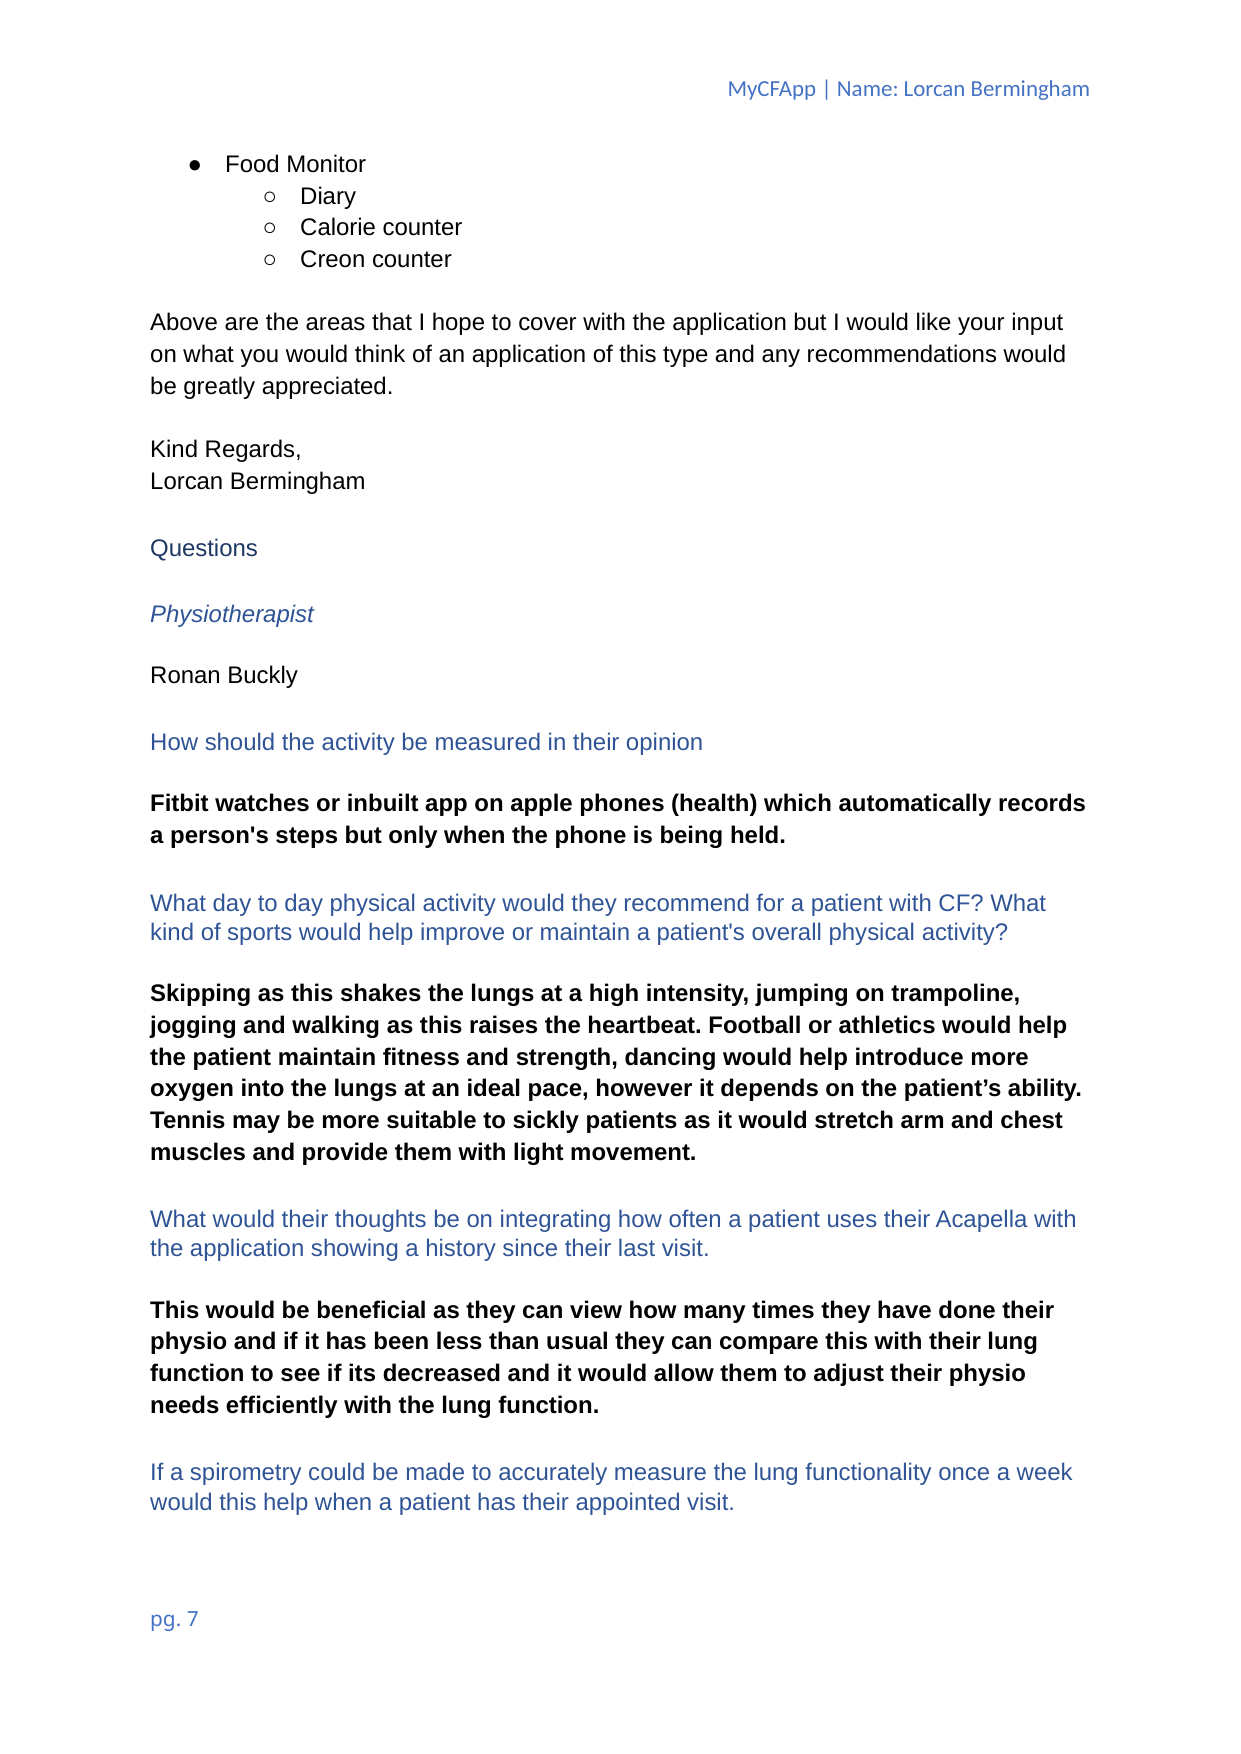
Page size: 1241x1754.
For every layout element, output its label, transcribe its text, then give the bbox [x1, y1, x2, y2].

subtitle Physiotherapist [150, 599, 1090, 627]
text Skipping as this shakes the lungs at a high intensity, jumping on trampoline, jogging and walking as this raises the heartbeat. Football or athletics would help the patient maintain fitness and strength, dancing would help introduce more oxygen into the lungs at an ideal pace, however it depends on the patient’s ability. Tennis may be more suitable to sickly patients as it would stretch arm and chest muscles and provide them with light movement. [150, 979, 1090, 1165]
text Above are the areas that I hope to cover with the application but I would like your input on what you would think of an application of this type and any recommendations would be greatly appreciated. [150, 308, 1090, 399]
subtitle What would their thoughts be on integrating how often a patient uses their Acapella with the application showing a history since their last visit. [150, 1205, 1090, 1262]
text This would be beneficial as they can view how many times they have done their physio and if it has been less than usual they can compare this with their lung function to see if its decreased and it would allow them to adjust their physio needs efficiently with the lung function. [150, 1296, 1090, 1418]
subtitle Questions [150, 534, 1090, 562]
subtitle If a spirometry could be made to accurately measure the lung functionality once a week would this help when a patient has their appointed visit. [150, 1458, 1090, 1515]
list Diary [262, 182, 1090, 209]
text Lorcan Bermingham [150, 467, 1090, 494]
list Creon counter [262, 245, 1090, 273]
subtitle How should the activity be measured in their opinion [150, 728, 1090, 756]
list Food Monitor [187, 150, 1090, 178]
text Fitbit watches or inbuilt app on apple phones (health) which automatically records a person's steps but only when the phone is being held. [150, 789, 1090, 848]
list Calorie counter [262, 213, 1090, 241]
text Kind Regards, [150, 435, 1090, 463]
subtitle What day to day physical activity would they recommend for a patient with CF? What kind of sports would help improve or maintain a patient's overall physical activity? [150, 888, 1090, 946]
text Ronan Buckly [150, 661, 1090, 688]
